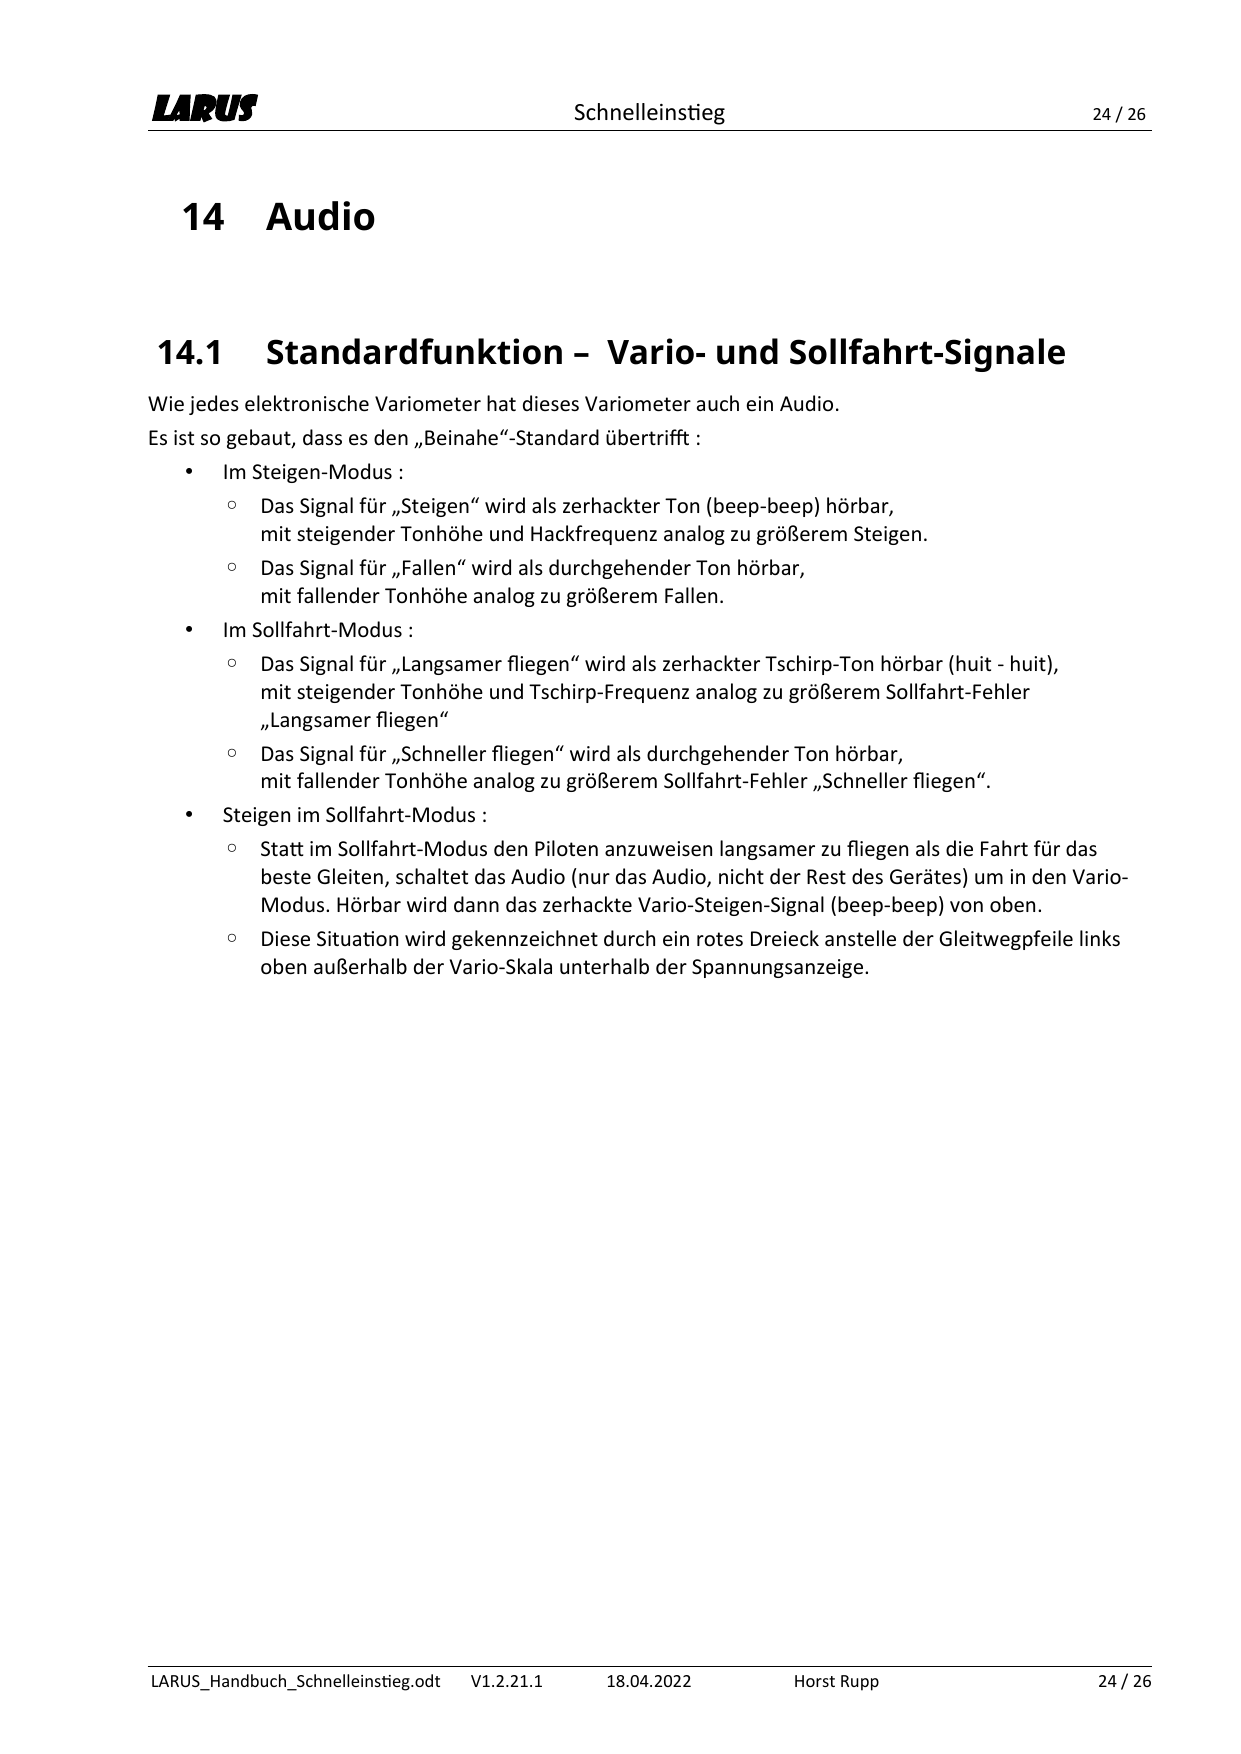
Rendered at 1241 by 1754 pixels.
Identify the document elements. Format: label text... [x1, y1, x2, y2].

list Statt im Sollfahrt-Modus den Piloten anzuweisen langsamer zu fliegen als die Fahrt für das beste Gleiten, schaltet das Audio (nur das Audio, nicht der Rest des Gerätes) um in den Vario-Modus. Hörbar wird dann das zerhackte Vario-Steigen-Signal (beep-beep) von oben. [223, 834, 1152, 918]
list Diese Situation wird gekennzeichnet durch ein rotes Dreieck anstelle der Gleitwegpfeile links oben außerhalb der Vario-Skala unterhalb der Spannungsanzeige. [223, 924, 1152, 980]
text Es ist so gebaut, dass es den „Beinahe“-Standard übertrifft : [148, 423, 1152, 451]
list Steigen im Sollfahrt-Modus : [185, 801, 1152, 828]
list Im Steigen-Modus : [185, 457, 1152, 485]
subtitle Standardfunktion – Vario- und Sollfahrt-Signale [148, 299, 1152, 374]
text Wie jedes elektronische Variometer hat dieses Variometer auch ein Audio. [148, 389, 1152, 418]
list Das Signal für „Steigen“ wird als zerhackter Ton (beep-beep) hörbar, mit steigender Tonhöhe und Hackfrequenz analog zu größerem Steigen. [223, 491, 1152, 547]
list Das Signal für „Schneller fliegen“ wird als durchgehender Ton hörbar, mit fallender Tonhöhe analog zu größerem Sollfahrt-Fehler „Schneller fliegen“. [223, 739, 1152, 795]
list Im Sollfahrt-Modus : [185, 615, 1152, 643]
list Das Signal für „Langsamer fliegen“ wird als zerhackter Tschirp-Ton hörbar (huit - huit), mit steigender Tonhöhe und Tschirp-Frequenz analog zu größerem Sollfahrt-Fehler „Langsamer fliegen“ [223, 649, 1152, 733]
subtitle Audio [148, 155, 1128, 266]
list Das Signal für „Fallen“ wird als durchgehender Ton hörbar, mit fallender Tonhöhe analog zu größerem Fallen. [223, 553, 1152, 609]
